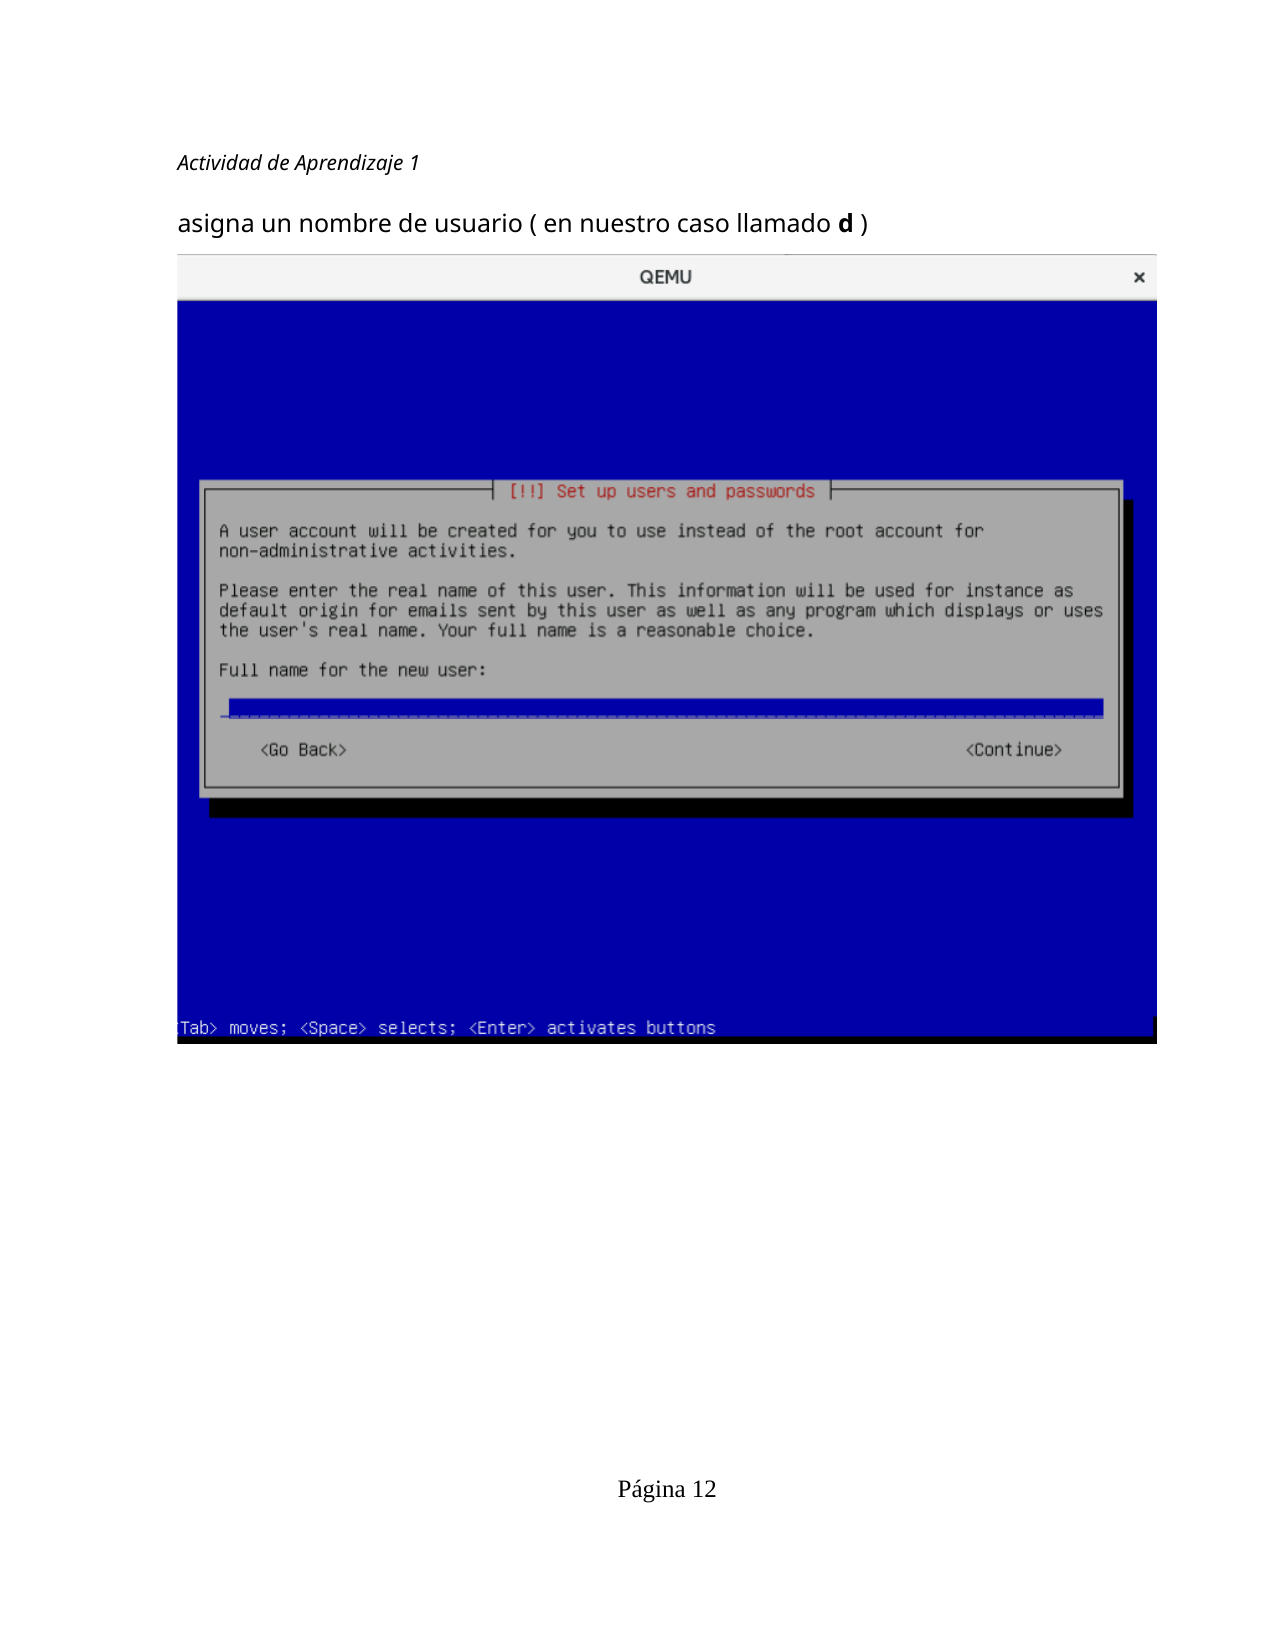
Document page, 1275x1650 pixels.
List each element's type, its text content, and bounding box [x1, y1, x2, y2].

text asigna un nombre de usuario ( en nuestro caso llamado d ) [177, 206, 1157, 239]
picture [177, 254, 1157, 1044]
